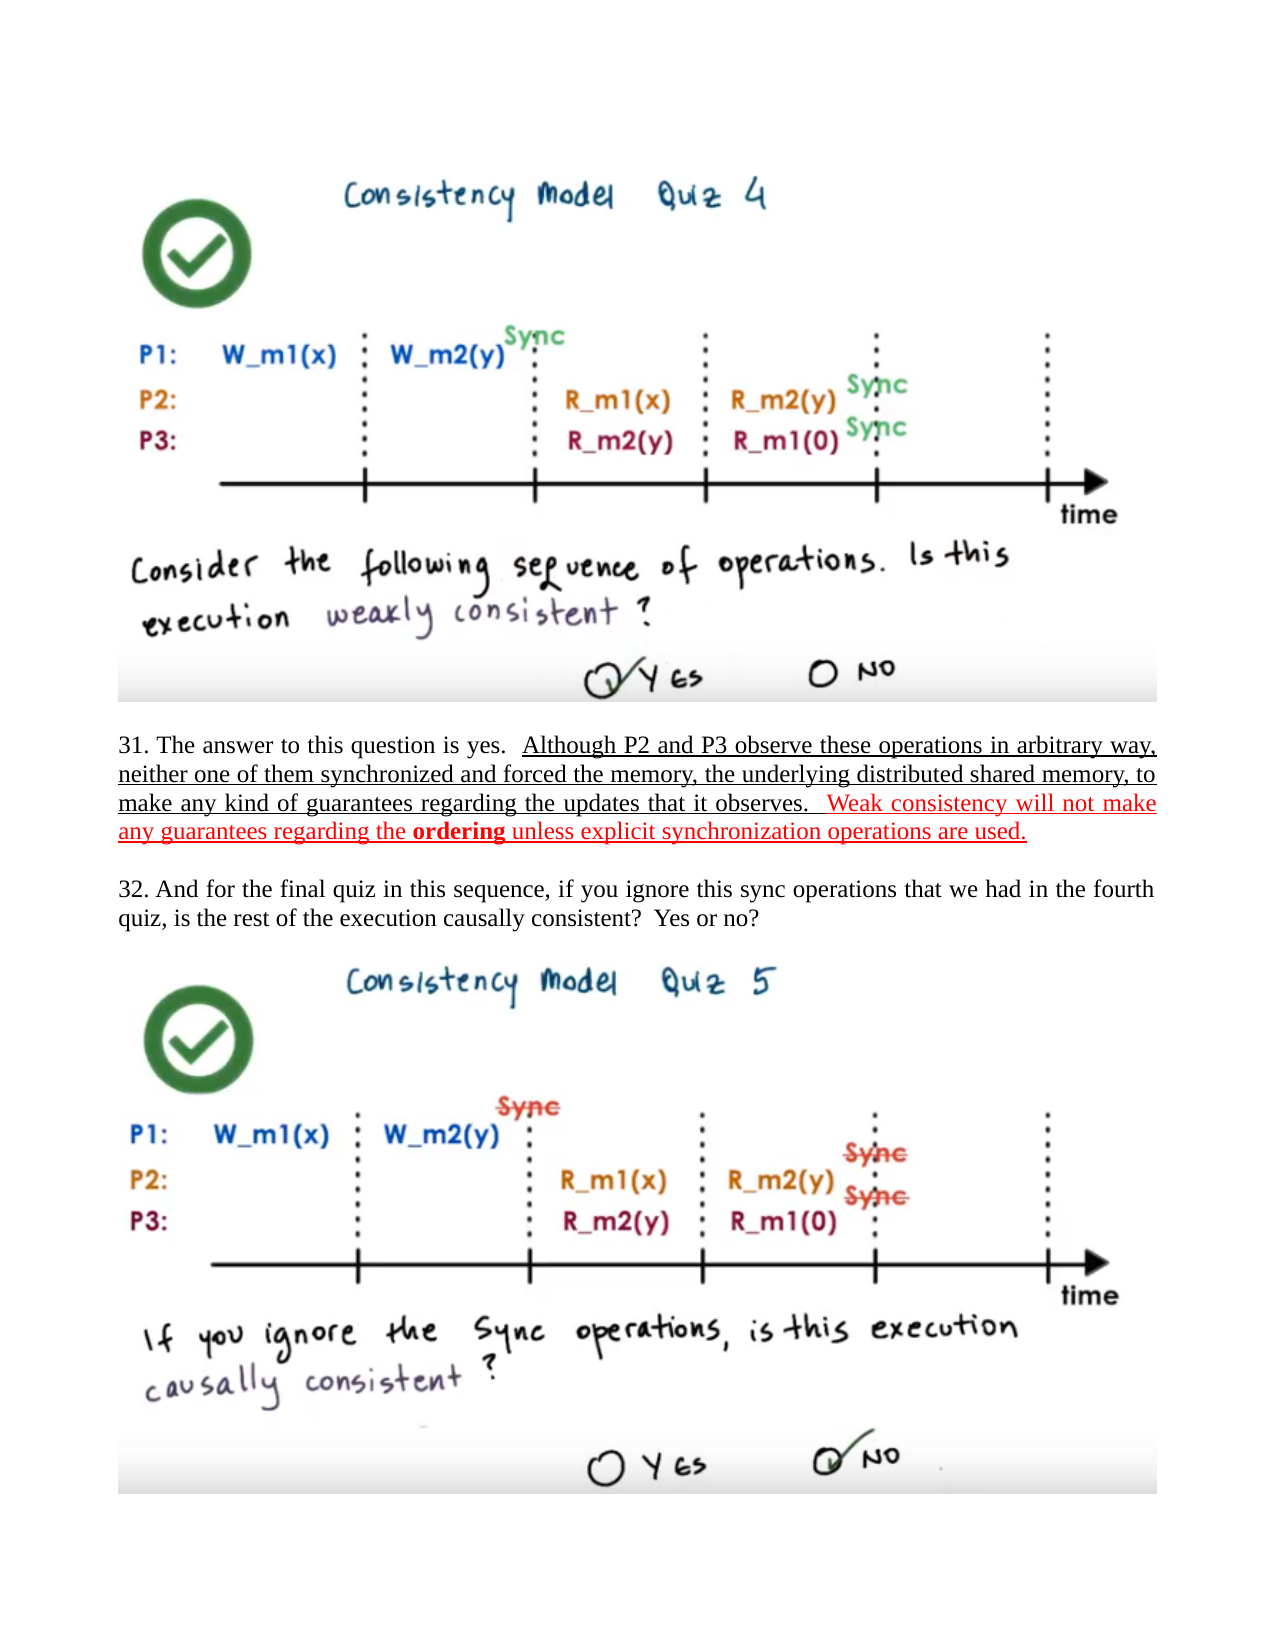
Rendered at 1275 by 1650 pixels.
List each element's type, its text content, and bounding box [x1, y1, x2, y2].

picture [118, 175, 1157, 702]
text 31. The answer to this question is yes. Although P2 and P3 observe these operations in arbitrary way, neither one of them synchronized and forced the memory, the underlying distributed shared memory, to [118, 730, 1157, 784]
text any guarantees regarding the ordering unless explicit synchronization operations are used. [118, 814, 1157, 845]
picture [118, 960, 1157, 1494]
text 32. And for the final quiz in this sequence, if you ignore this sync operations that we had in the fourth quiz, is the rest of the execution causally consistent? Yes or no? [118, 874, 1157, 931]
text make any kind of guarantees regarding the updates that it observes. Weak consistency will not make [118, 785, 1157, 813]
